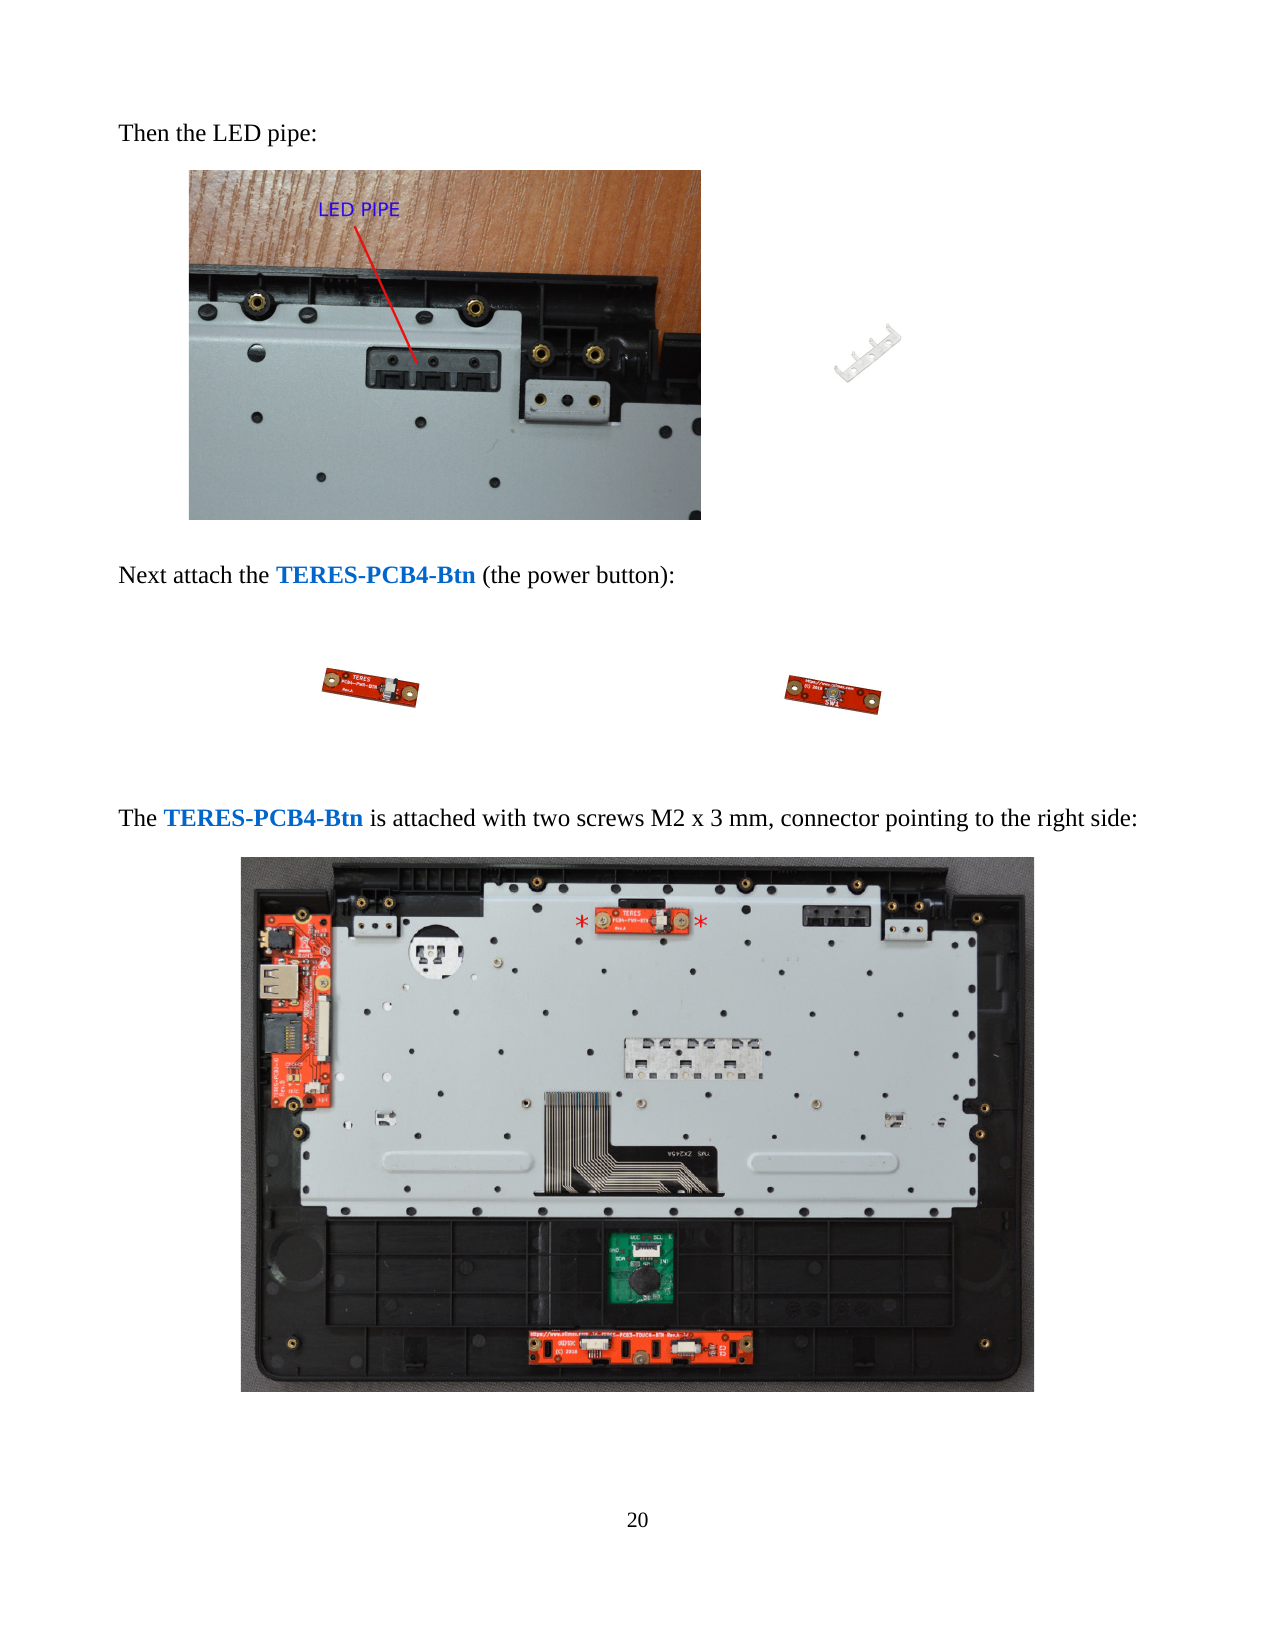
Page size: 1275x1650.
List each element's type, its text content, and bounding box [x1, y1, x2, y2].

picture [697, 628, 968, 763]
picture [235, 620, 506, 755]
text Then the LED pipe: [118, 118, 1157, 147]
text Next attach the TERES-PCB4-Btn (the power button): [118, 560, 1157, 589]
picture [188, 170, 701, 520]
text The TERES-PCB4-Btn is attached with two screws M2 x 3 mm, connector pointing to the right side: [118, 803, 1157, 831]
picture [240, 857, 1035, 1392]
picture [732, 286, 1003, 407]
